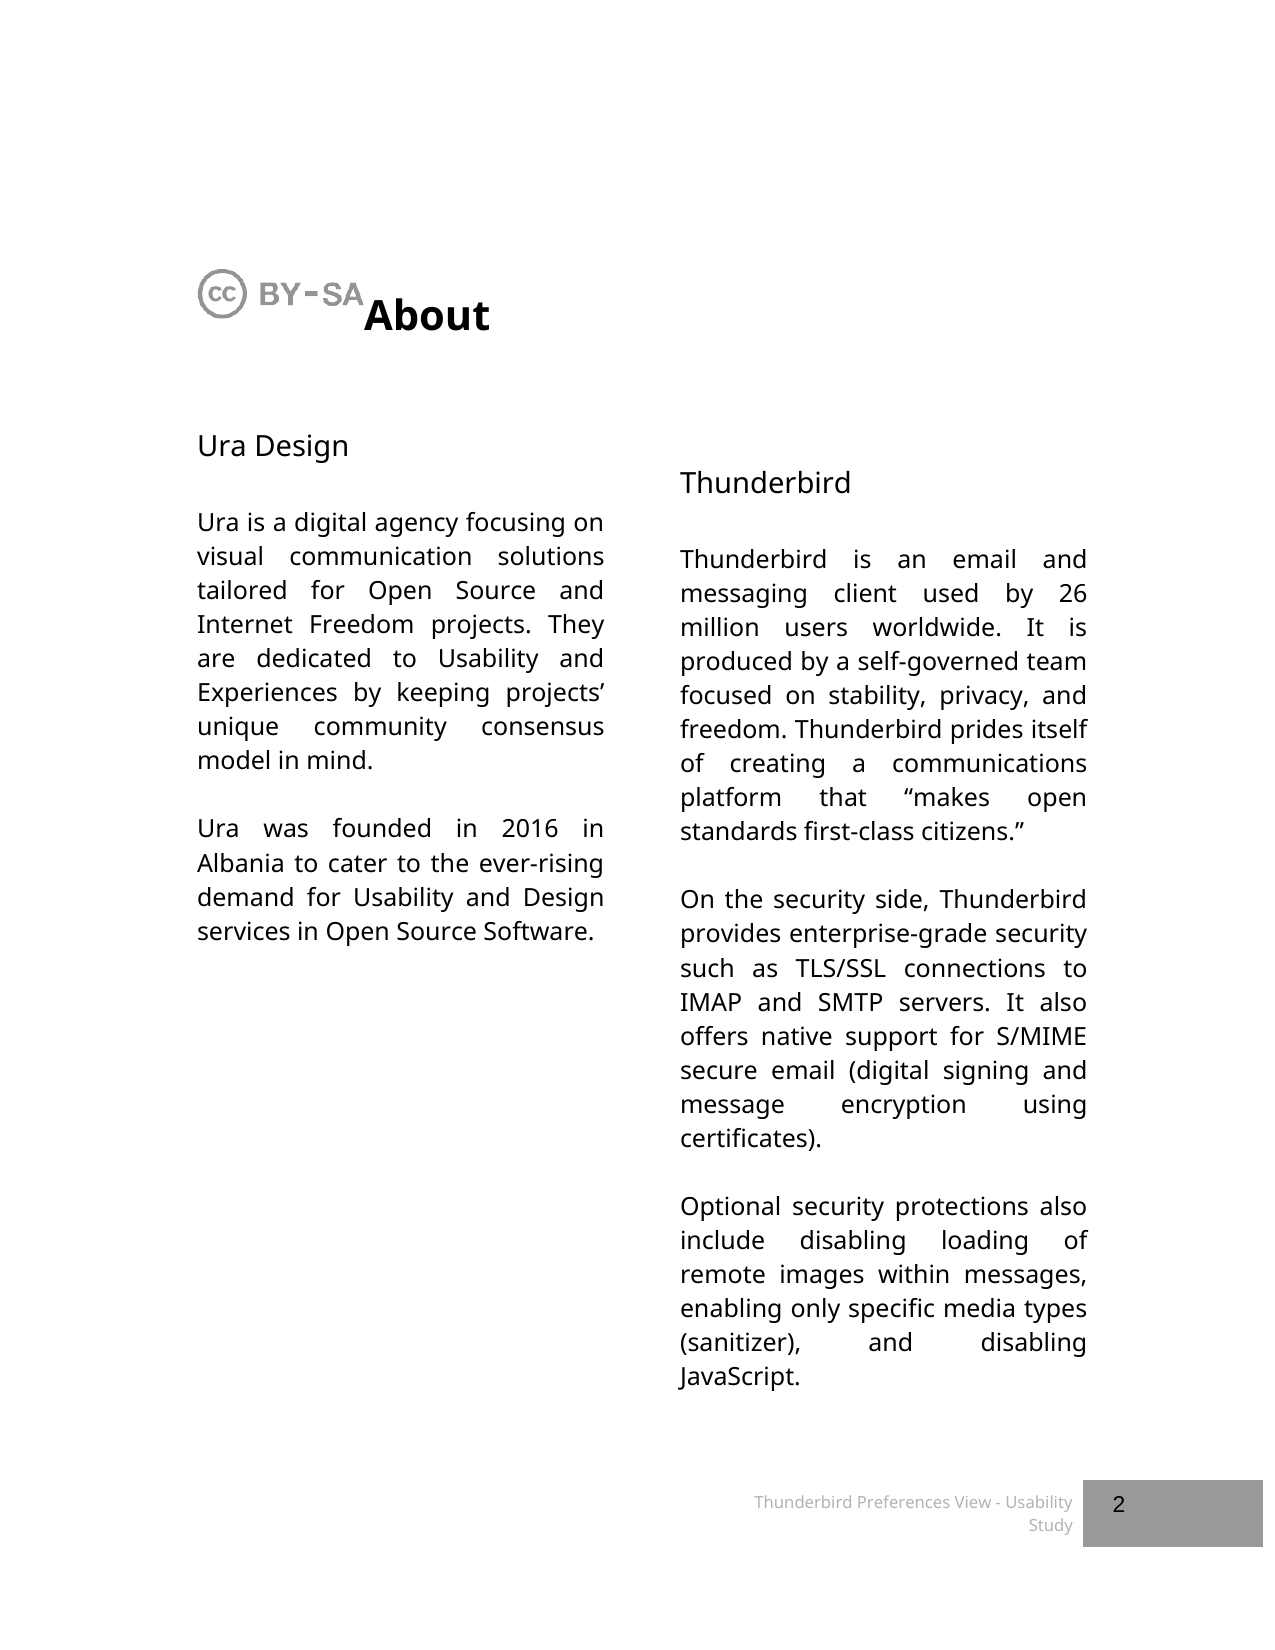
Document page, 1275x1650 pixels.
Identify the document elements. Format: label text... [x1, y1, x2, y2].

picture [196, 267, 364, 319]
subtitle About [197, 286, 1079, 343]
text Thunderbird [680, 462, 1087, 502]
text Thunderbird is an email and messaging client used by 26 million users worldwide. It is produced by a self-governed team focused on stability, privacy, and freedom. Thunderbird prides itself of creating a communications platform that “makes open standards first-class citizens.” [680, 541, 1087, 848]
text On the security side, Thunderbird provides enterprise-grade security such as TLS/SSL connections to IMAP and SMTP servers. It also offers native support for S/MIME secure email (digital signing and message encryption using certificates). [680, 882, 1087, 1154]
text Ura Design [197, 425, 605, 465]
text Ura is a digital agency focusing on visual communication solutions tailored for Open Source and Internet Freedom projects. They are dedicated to Usability and Experiences by keeping projects’ unique community consensus model in mind. [197, 504, 605, 777]
text Optional security protections also include disabling loading of remote images within messages, enabling only specific media types (sanitizer), and disabling JavaScript. [680, 1189, 1087, 1393]
text Ura was founded in 2016 in Albania to cater to the ever-rising demand for Usability and Design services in Open Source Software. [197, 811, 605, 947]
